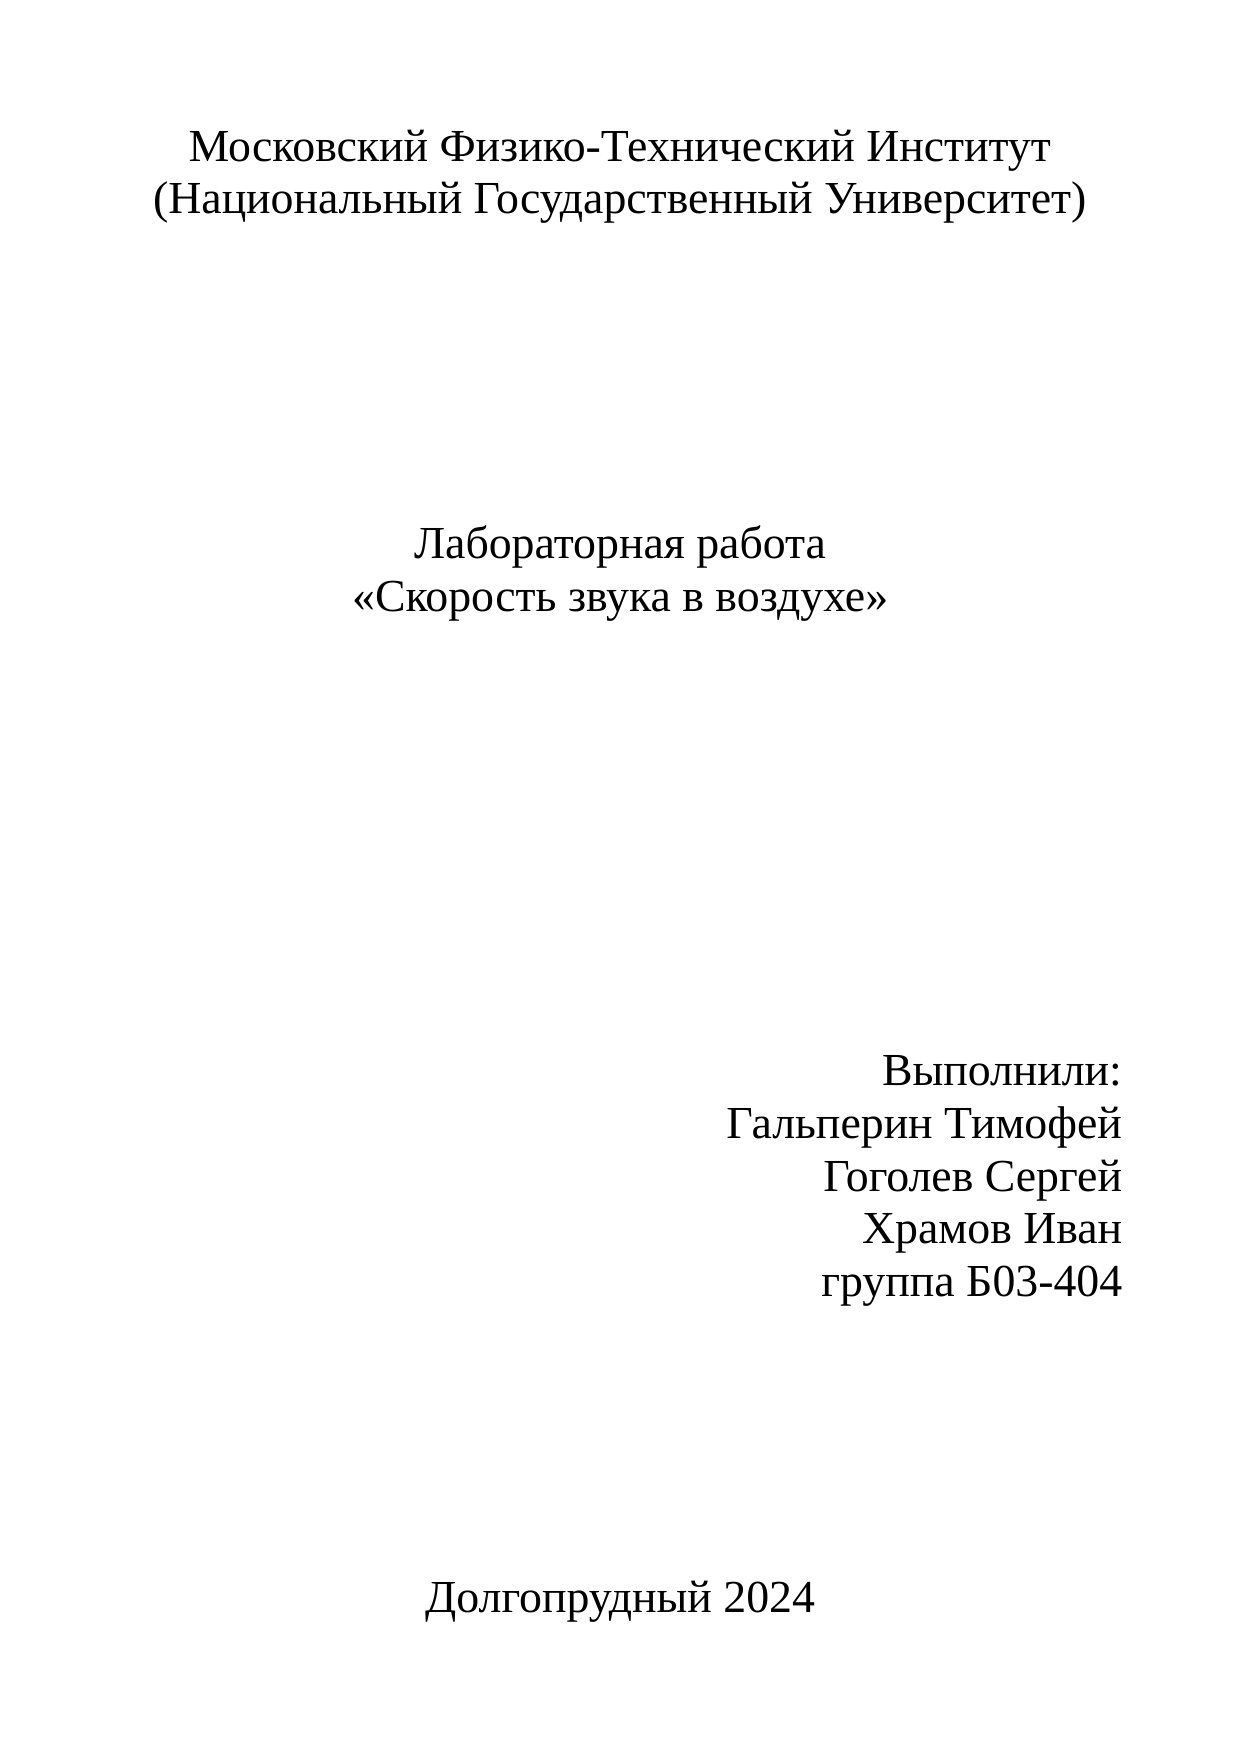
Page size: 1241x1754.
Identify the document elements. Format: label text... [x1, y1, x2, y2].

text Лабораторная работа [118, 516, 1122, 568]
text Московский Физико-Технический Институт (Национальный Государственный Университет) [118, 118, 1122, 223]
text Храмов Иван [118, 1201, 1122, 1254]
text «Скорость звука в воздухе» [118, 568, 1122, 621]
text Выполнили: [118, 1043, 1122, 1096]
text Гоголев Сергей [118, 1148, 1122, 1201]
text группа Б03-404 [118, 1254, 1122, 1306]
text Долгопрудный 2024 [118, 1570, 1122, 1623]
text Гальперин Тимофей [118, 1096, 1122, 1148]
